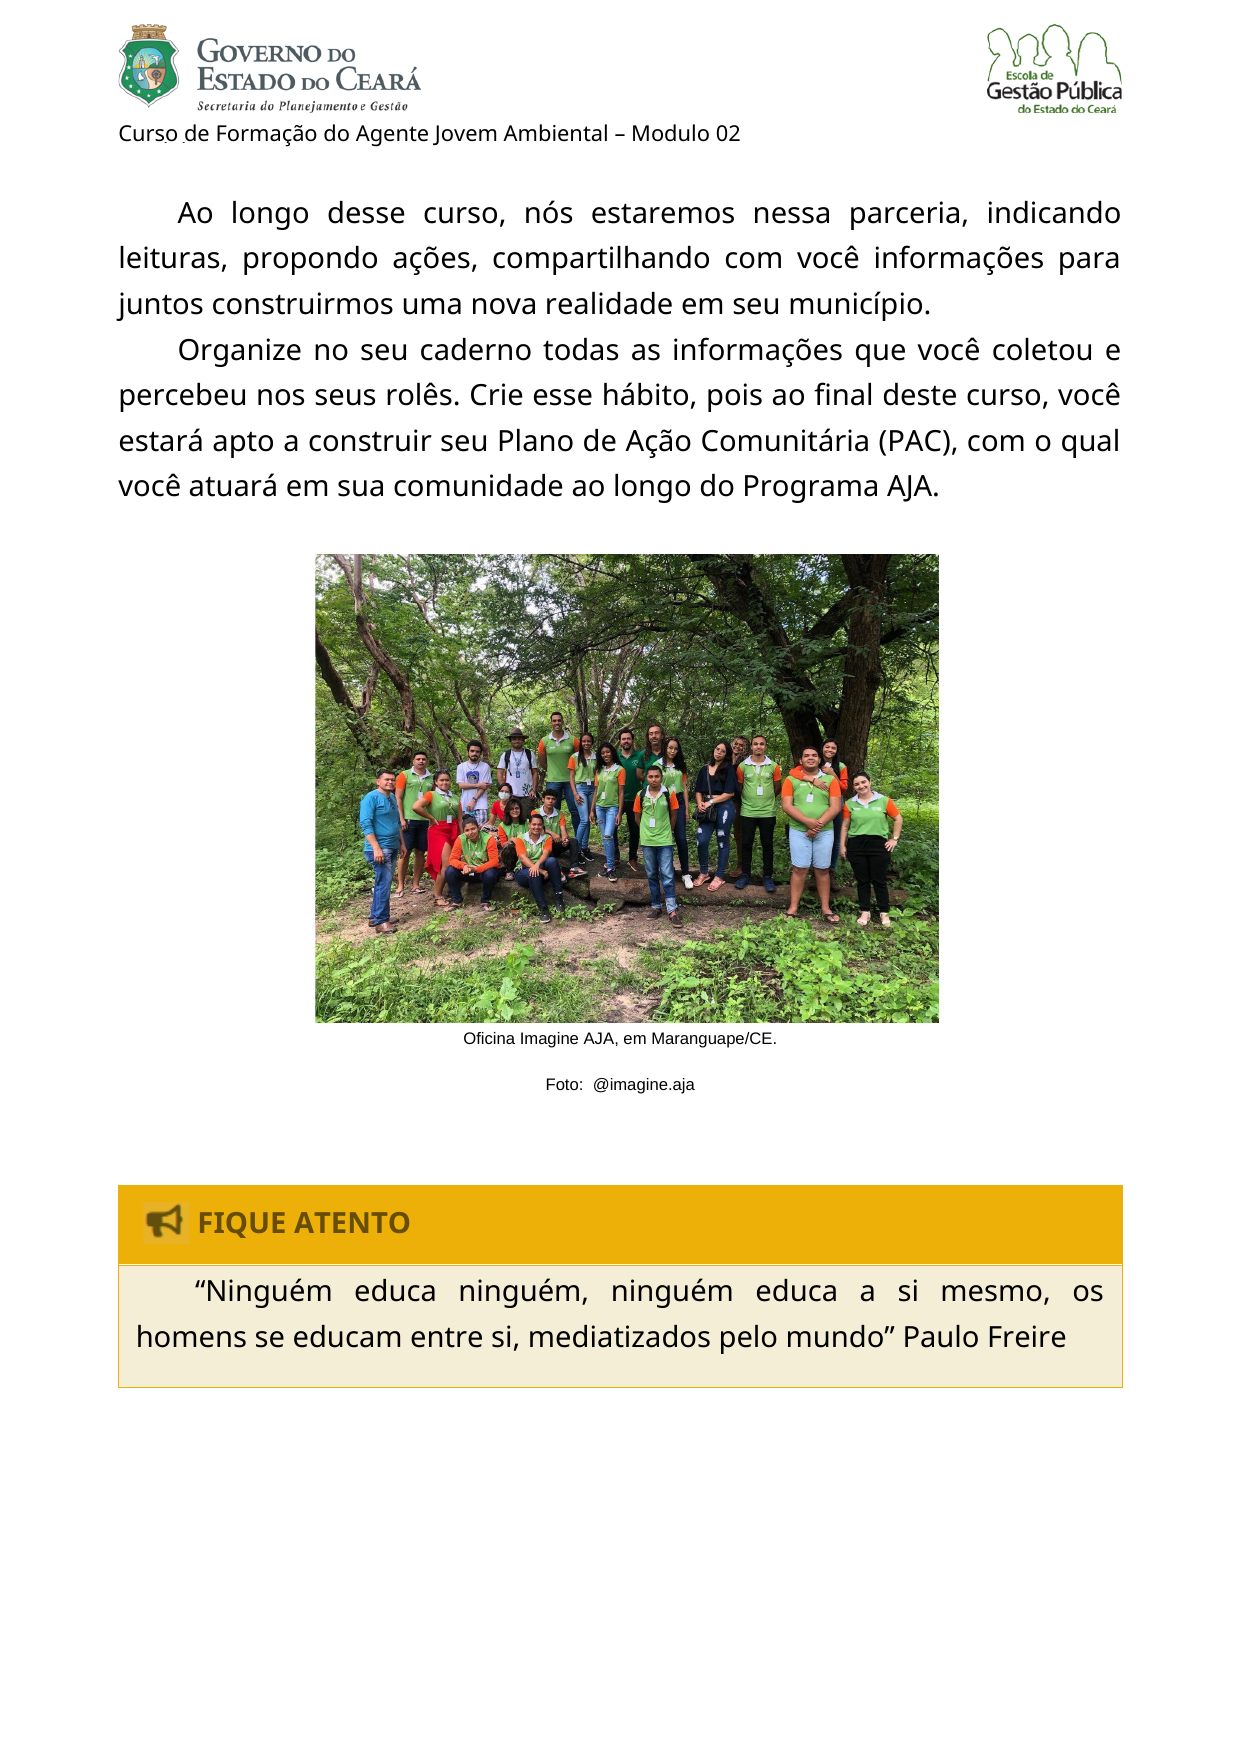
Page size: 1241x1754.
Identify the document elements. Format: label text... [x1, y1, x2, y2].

picture [143, 1202, 190, 1244]
text Oficina Imagine AJA, em Maranguape/CE. [118, 1013, 1122, 1048]
text Ao longo desse curso, nós estaremos nessa parceria, indicando leituras, propondo ações, compartilhando com você informações para juntos construirmos uma nova realidade em seu município. [118, 192, 1122, 323]
text Foto: @imagine.aja [118, 1048, 1122, 1093]
picture [315, 554, 939, 1023]
table_header FIQUE ATENTO [119, 1186, 1122, 1264]
text Organize no seu caderno todas as informações que você coletou e percebeu nos seus rolês. Crie esse hábito, pois ao final deste curso, você estará apto a construir seu Plano de Ação Comunitária (PAC), com o qual você atuará em sua comunidade ao longo do Programa AJA. [118, 329, 1122, 505]
table_cell “Ninguém educa ninguém, ninguém educa a si mesmo, os homens se educam entre si, mediatizados pelo mundo” Paulo Freire [119, 1266, 1122, 1387]
picture [118, 24, 1122, 113]
